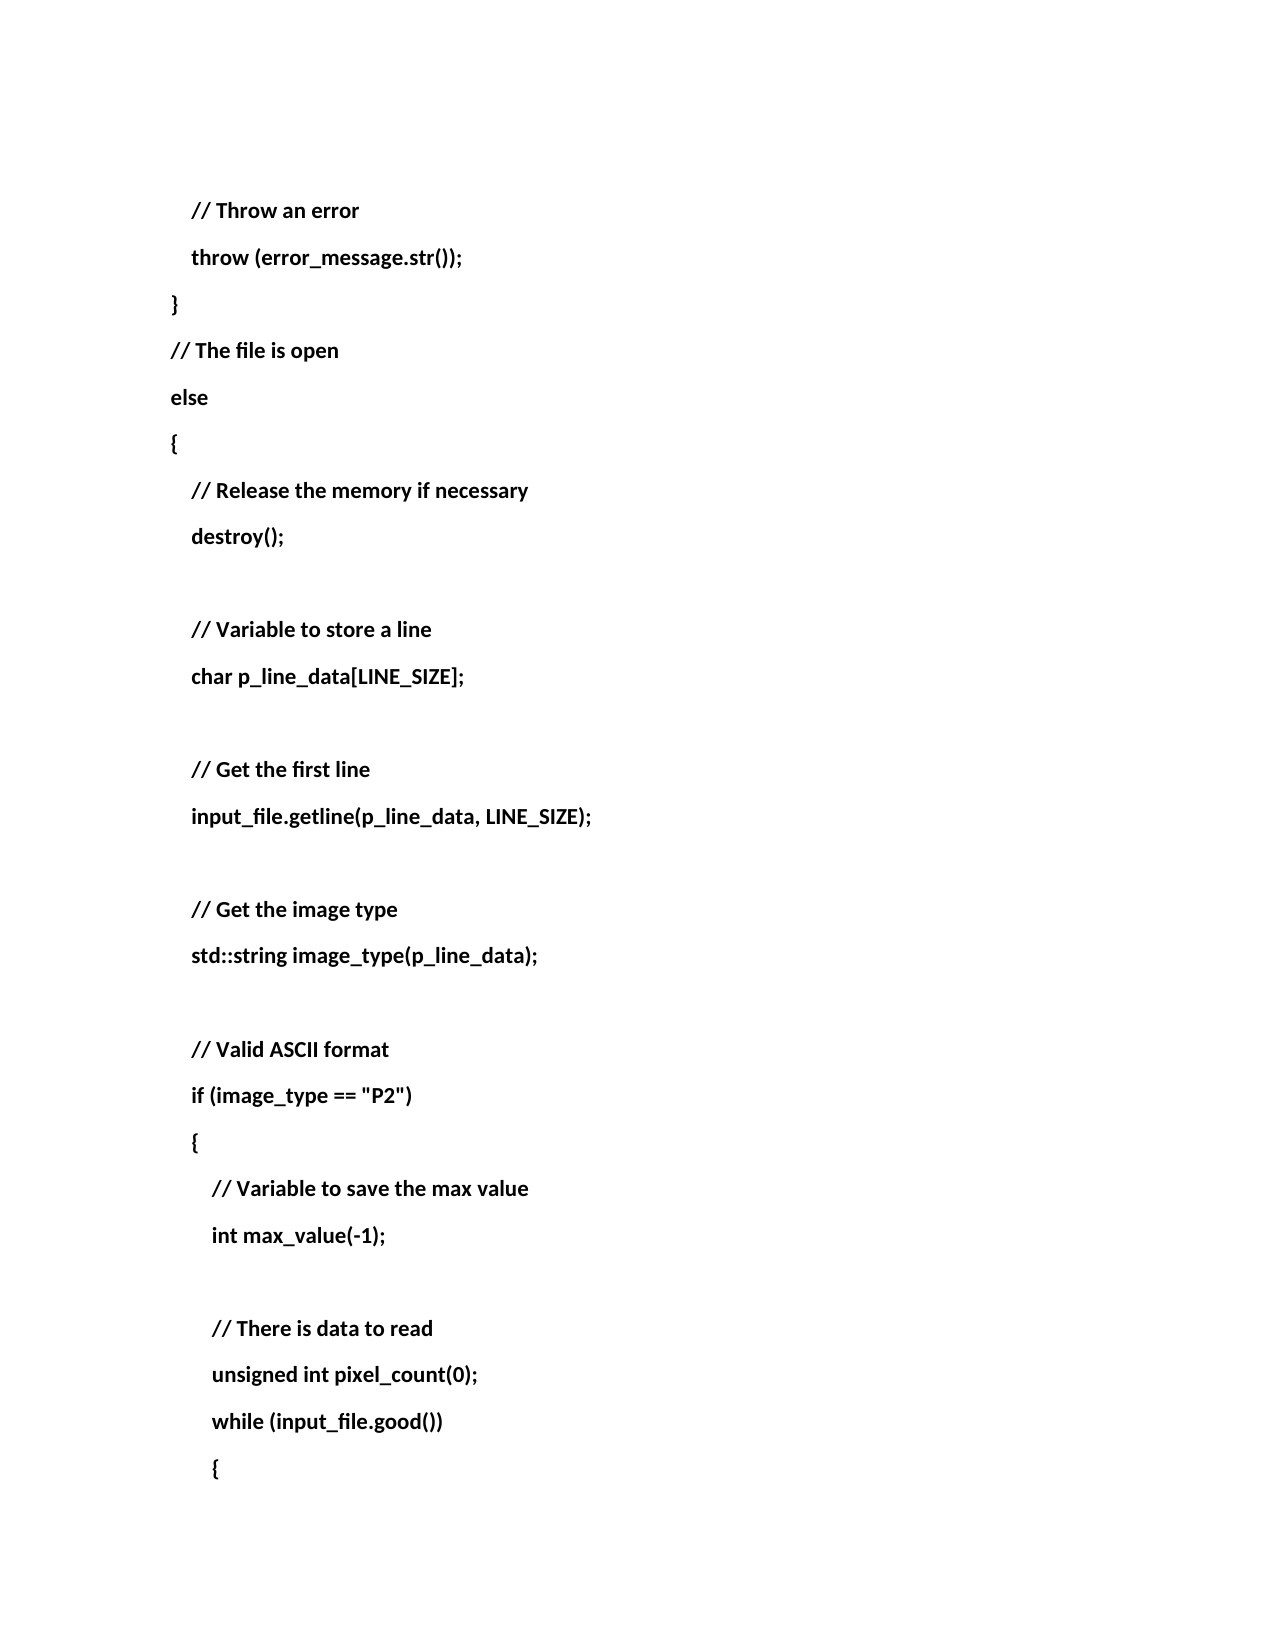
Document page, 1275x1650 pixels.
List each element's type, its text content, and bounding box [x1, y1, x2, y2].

text destroy(); [150, 522, 1125, 551]
text // Variable to store a line [150, 616, 1125, 644]
text // Variable to save the max value [150, 1174, 1125, 1202]
text { [150, 1128, 1125, 1156]
text char p_line_data[LINE_SIZE]; [150, 662, 1125, 690]
text { [150, 429, 1125, 457]
text // Throw an error [150, 197, 1125, 224]
text } [150, 290, 1125, 318]
text while (input_file.good()) [150, 1407, 1125, 1435]
text input_file.getline(p_line_data, LINE_SIZE); [150, 802, 1125, 830]
text // Get the image type [150, 895, 1125, 923]
text // There is data to read [150, 1314, 1125, 1342]
text // Get the first line [150, 755, 1125, 783]
text unsigned int pixel_count(0); [150, 1361, 1125, 1389]
text std::string image_type(p_line_data); [150, 942, 1125, 969]
text // Release the memory if necessary [150, 476, 1125, 504]
text else [150, 383, 1125, 411]
text // The file is open [150, 336, 1125, 364]
text // Valid ASCII format [150, 1035, 1125, 1063]
text if (image_type == "P2") [150, 1081, 1125, 1109]
text { [150, 1454, 1125, 1482]
text throw (error_message.str()); [150, 243, 1125, 271]
text int max_value(-1); [150, 1221, 1125, 1249]
